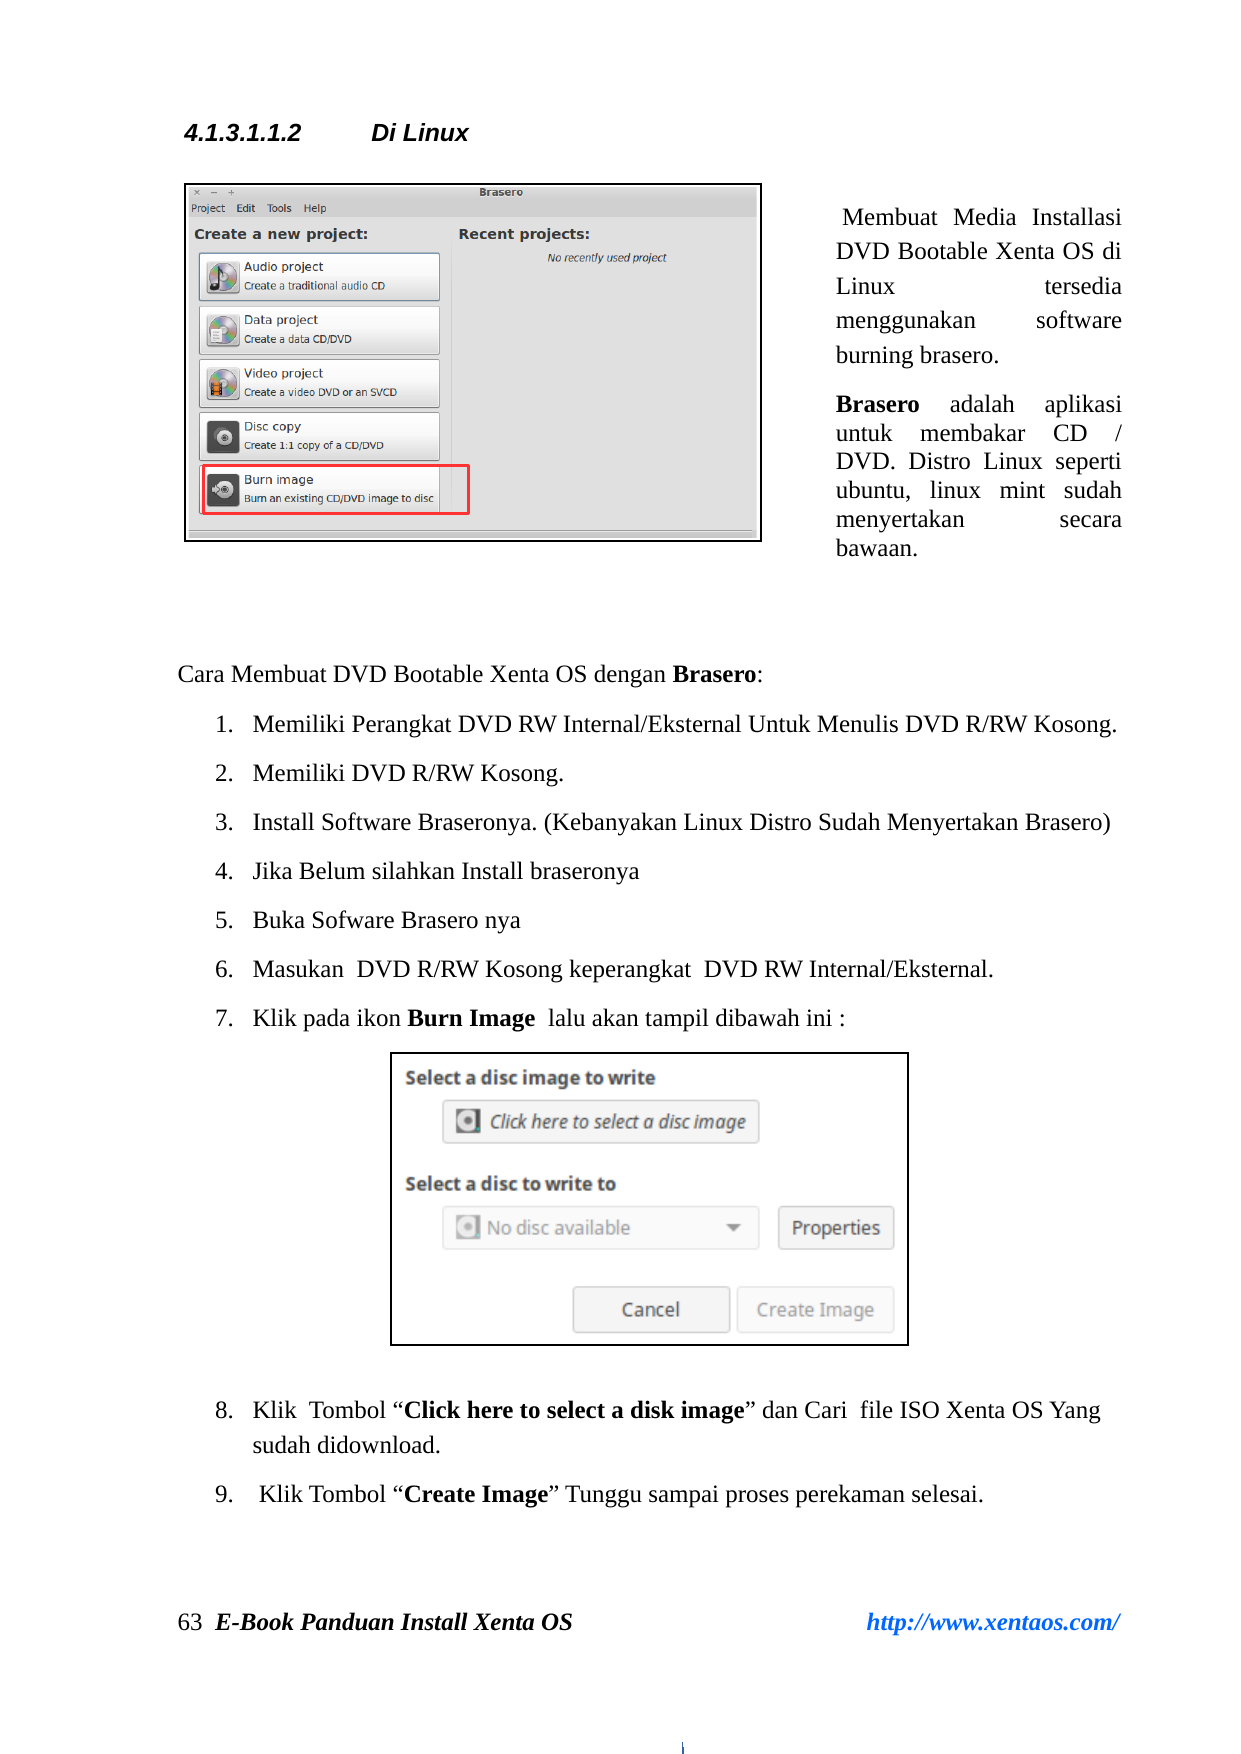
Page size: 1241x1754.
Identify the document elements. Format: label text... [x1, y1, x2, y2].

list Memiliki Perangkat DVD RW Internal/Eksternal Untuk Menulis DVD R/RW Kosong. [215, 709, 1122, 737]
list Buka Sofware Brasero nya [215, 905, 1122, 934]
picture [188, 187, 757, 538]
list Masukan DVD R/RW Kosong keperangkat DVD RW Internal/Eksternal. [215, 954, 1122, 983]
text [186, 185, 760, 540]
list Klik pada ikon Burn Image lalu akan tampil dibawah ini : [215, 1003, 1122, 1032]
list Klik Tombol “Create Image” Tunggu sampai proses perekaman selesai. [215, 1479, 1122, 1508]
text Membuat Media Installasi DVD Bootable Xenta OS di Linux tersedia menggunakan software burning brasero. [762, 202, 1122, 369]
picture [395, 1057, 904, 1341]
subtitle Di Linux [177, 118, 1122, 147]
list Install Software Braseronya. (Kebanyakan Linux Distro Sudah Menyertakan Brasero) [215, 807, 1122, 836]
list Jika Belum silahkan Install braseronya [215, 856, 1122, 884]
text Cara Membuat DVD Bootable Xenta OS dengan Brasero: [177, 659, 1122, 688]
list Klik Tombol “Click here to select a disk image” dan Cari file ISO Xenta OS Yang sudah didownload. [215, 1396, 1122, 1459]
text Brasero adalah aplikasi untuk membakar CD / DVD. Distro Linux seperti ubuntu, linux mint sudah menyertakan secara bawaan. [251, 389, 1122, 561]
list Memiliki DVD R/RW Kosong. [215, 758, 1122, 786]
